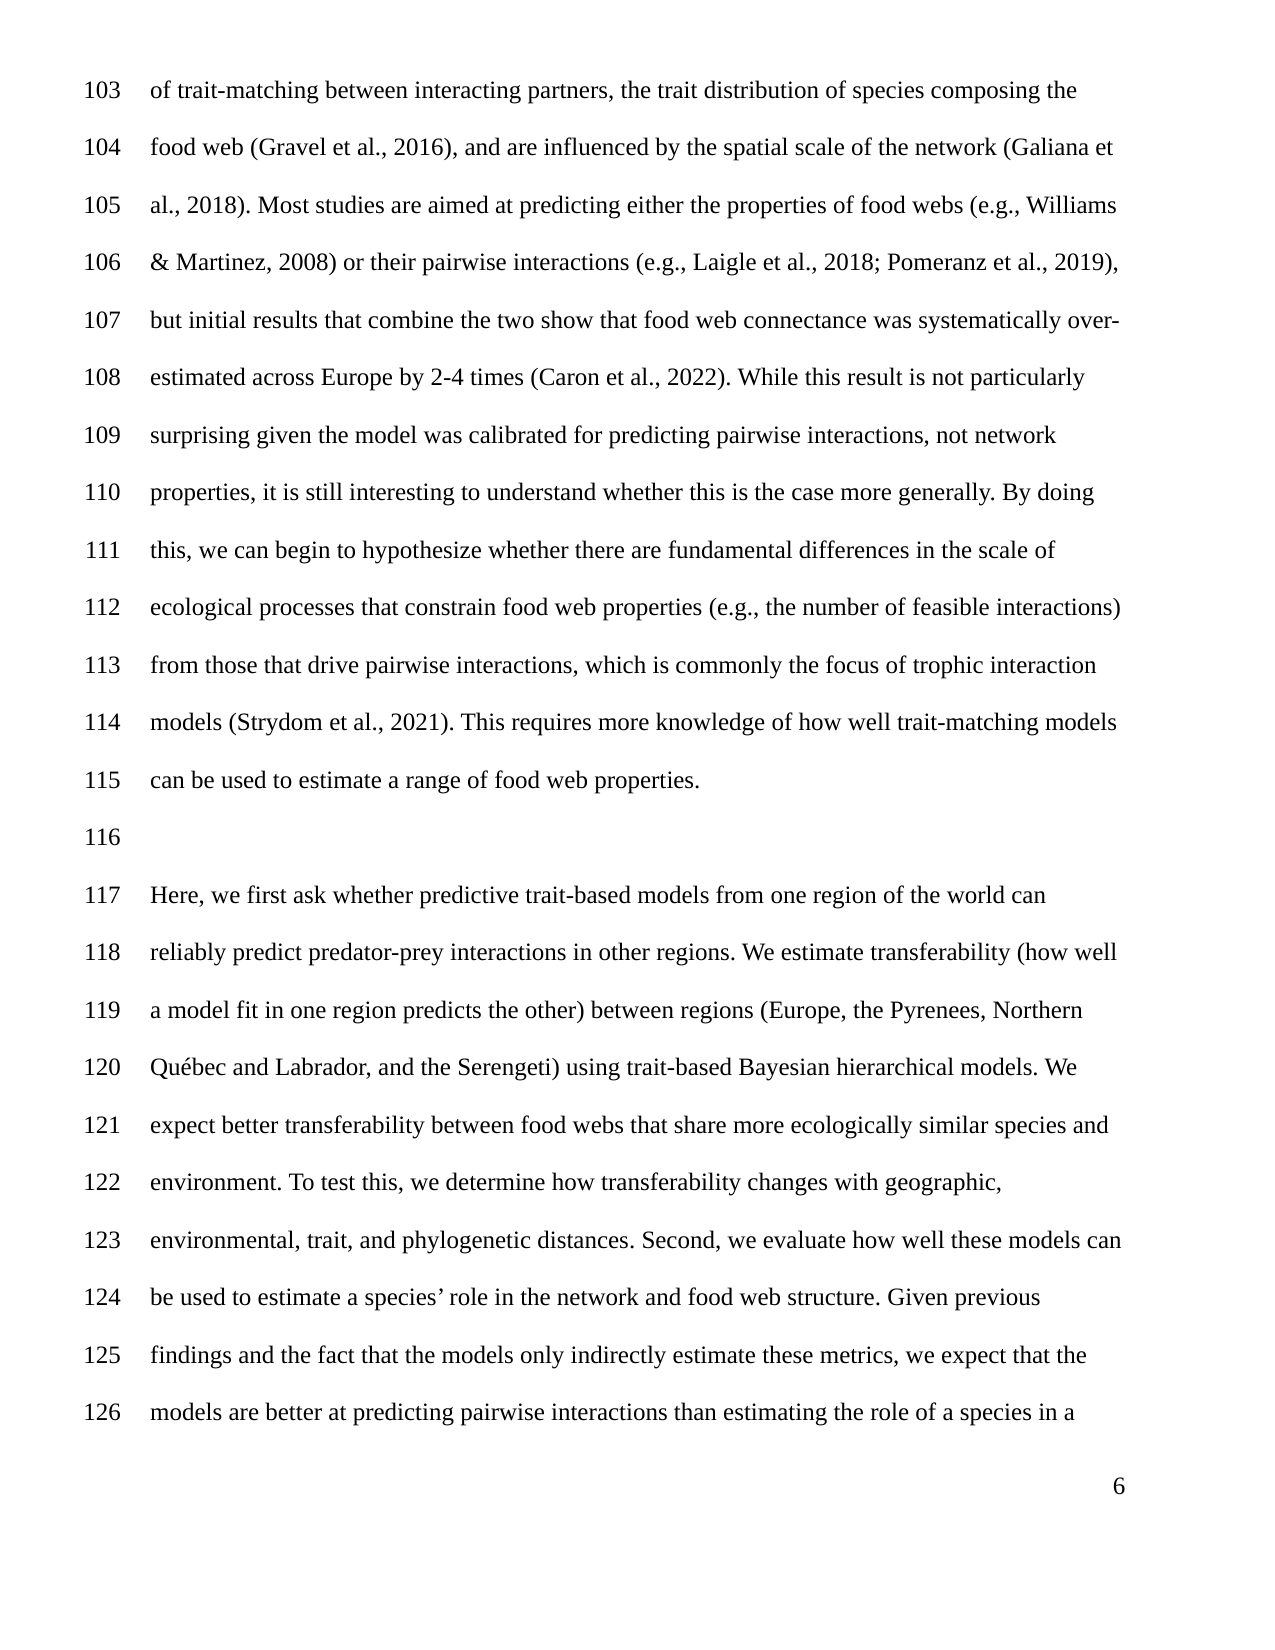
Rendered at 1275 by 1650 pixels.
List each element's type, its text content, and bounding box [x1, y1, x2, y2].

text of trait-matching between interacting partners, the trait distribution of species composing the food web (Gravel et al., 2016), and are influenced by the spatial scale of the network (Galiana et al., 2018). Most studies are aimed at predicting either the properties of food webs (e.g., Williams & Martinez, 2008) or their pairwise interactions (e.g., Laigle et al., 2018; Pomeranz et al., 2019), but initial results that combine the two show that food web connectance was systematically over-estimated across Europe by 2-4 times (Caron et al., 2022). While this result is not particularly surprising given the model was calibrated for predicting pairwise interactions, not network properties, it is still interesting to understand whether this is the case more generally. By doing this, we can begin to hypothesize whether there are fundamental differences in the scale of ecological processes that constrain food web properties (e.g., the number of feasible interactions) from those that drive pairwise interactions, which is commonly the focus of trophic interaction models (Strydom et al., 2021). This requires more knowledge of how well trait-matching models can be used to estimate a range of food web properties. [150, 75, 1125, 794]
text Here, we first ask whether predictive trait-based models from one region of the world can reliably predict predator-prey interactions in other regions. We estimate transferability (how well a model fit in one region predicts the other) between regions (Europe, the Pyrenees, Northern Québec and Labrador, and the Serengeti) using trait-based Bayesian hierarchical models. We expect better transferability between food webs that share more ecologically similar species and environment. To test this, we determine how transferability changes with geographic, environmental, trait, and phylogenetic distances. Second, we evaluate how well these models can be used to estimate a species’ role in the network and food web structure. Given previous findings and the fact that the models only indirectly estimate these metrics, we expect that the models are better at predicting pairwise interactions than estimating the role of a species in a [150, 880, 1125, 1426]
